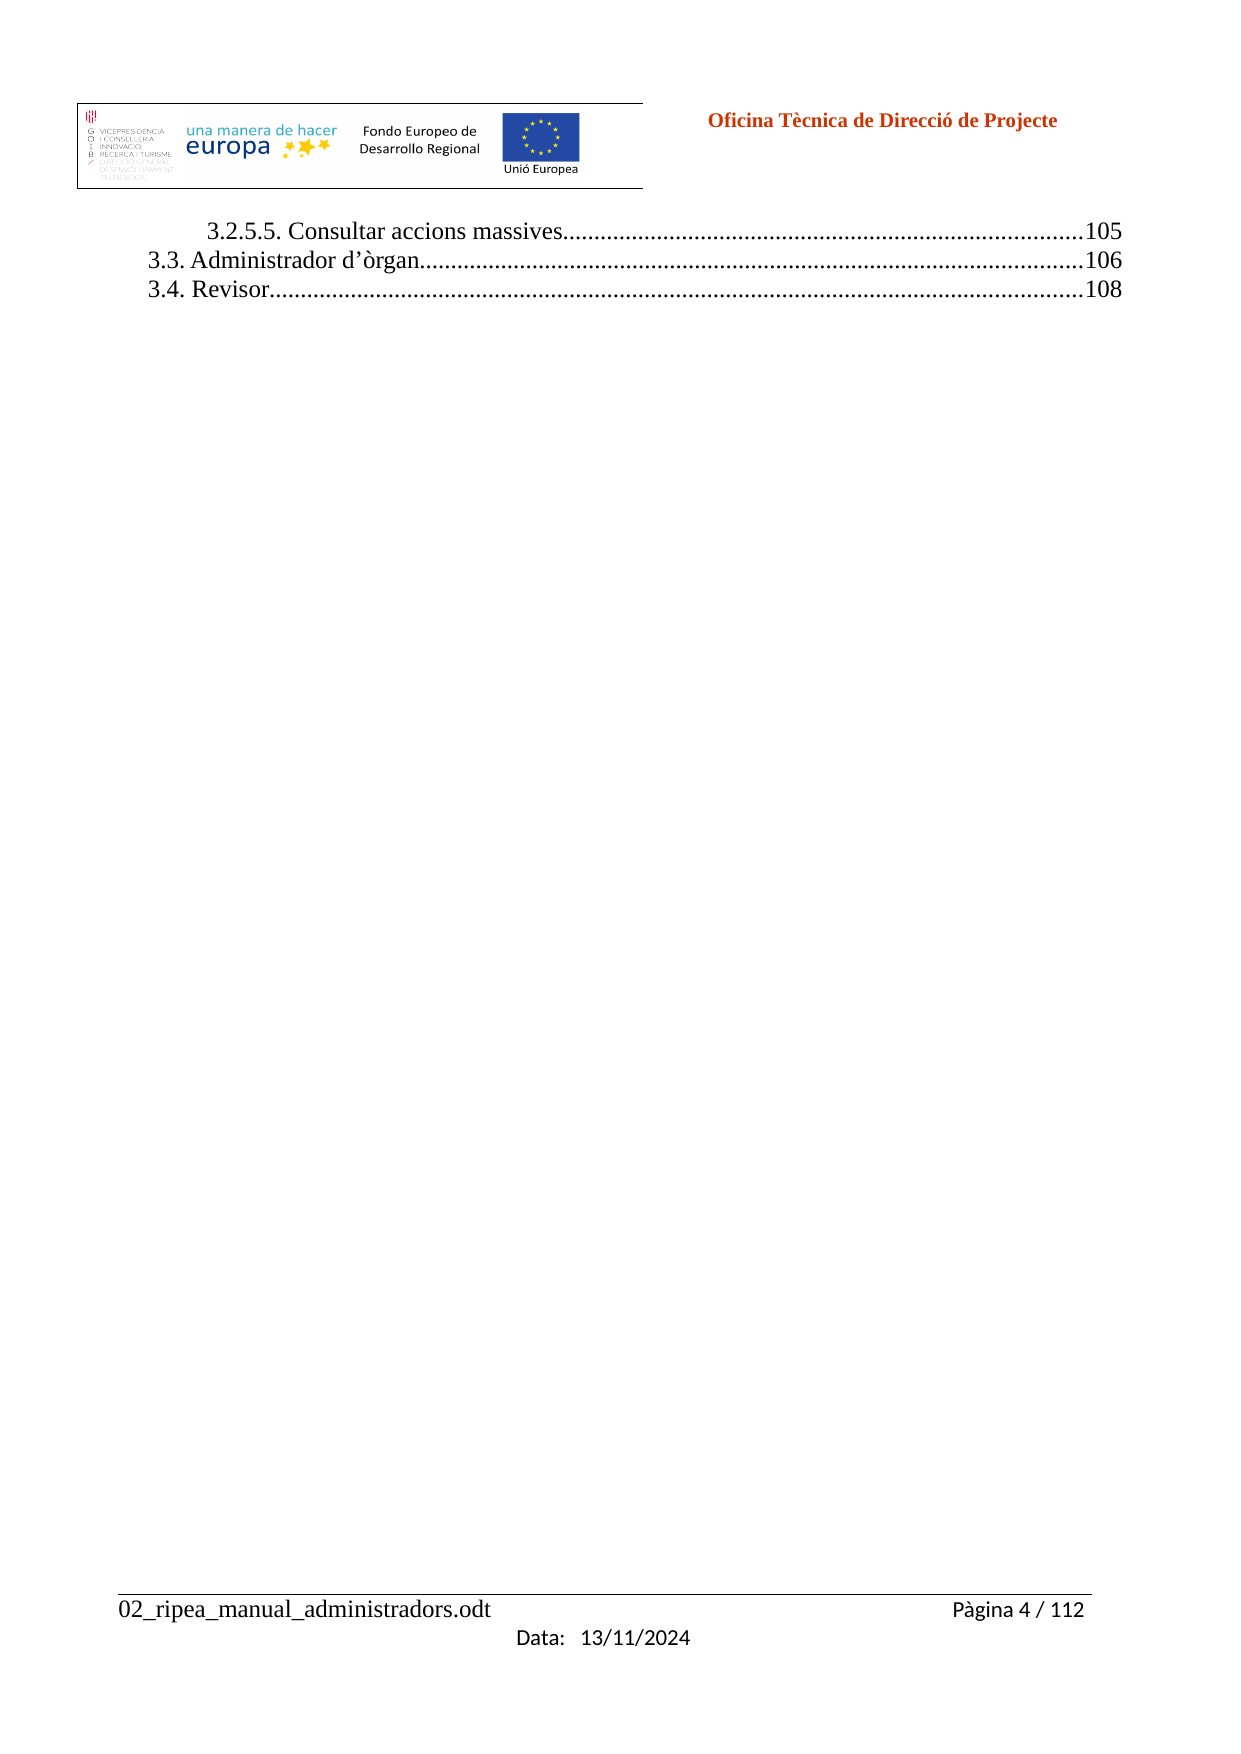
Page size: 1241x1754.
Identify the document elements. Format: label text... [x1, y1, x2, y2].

text 3.2.5.5. Consultar accions massives 105 [207, 216, 1122, 245]
text 3.4. Revisor 108 [148, 274, 1122, 303]
picture [82, 108, 178, 182]
text 3.3. Administrador d’òrgan 106 [148, 245, 1122, 274]
picture [184, 108, 585, 182]
